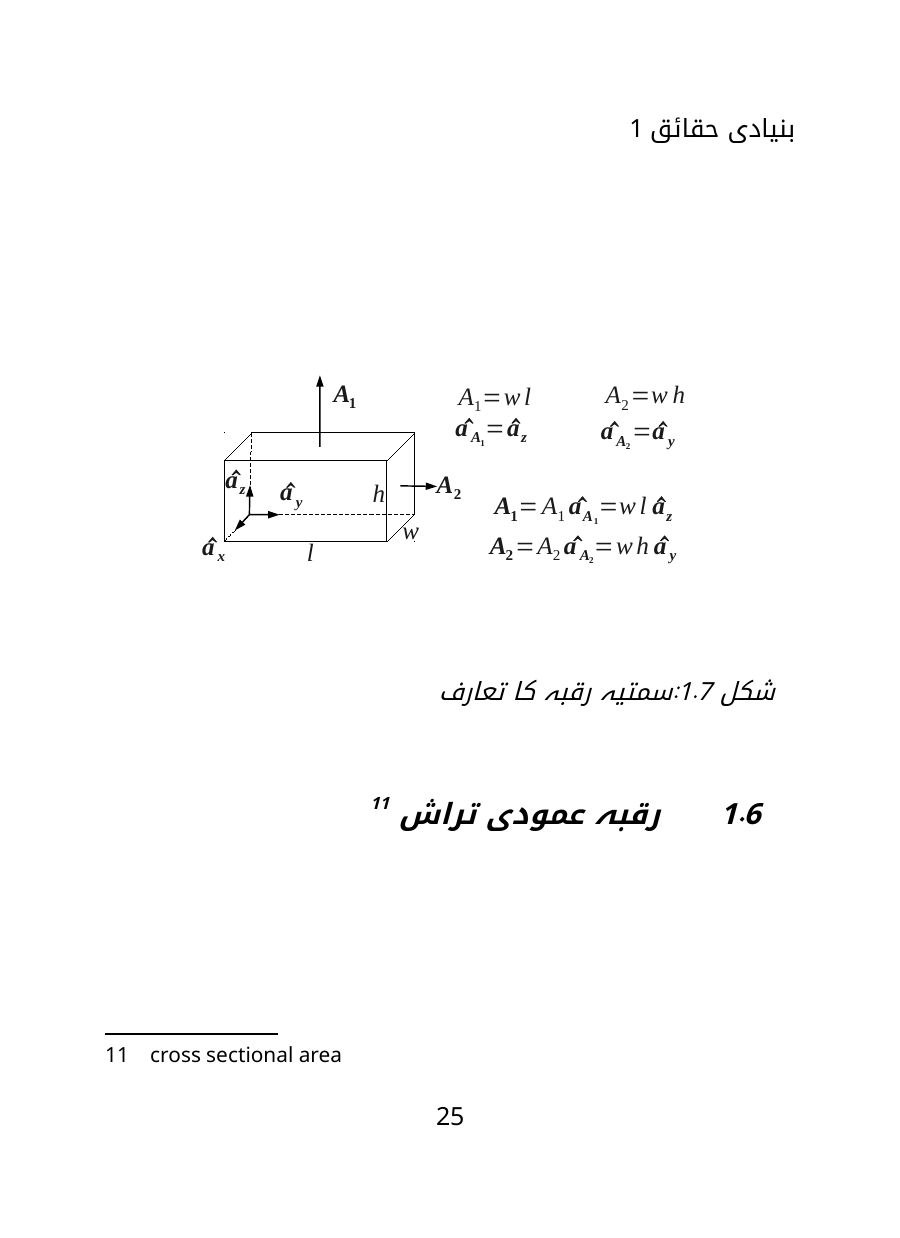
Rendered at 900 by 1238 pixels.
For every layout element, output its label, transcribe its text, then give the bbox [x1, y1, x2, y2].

subtitle رقبہ عمودی تراش [105, 787, 720, 843]
list cross sectional area [105, 1040, 795, 1068]
text شکل 1.7:سمتیہ رقبہ کا تعارف [124, 288, 775, 716]
